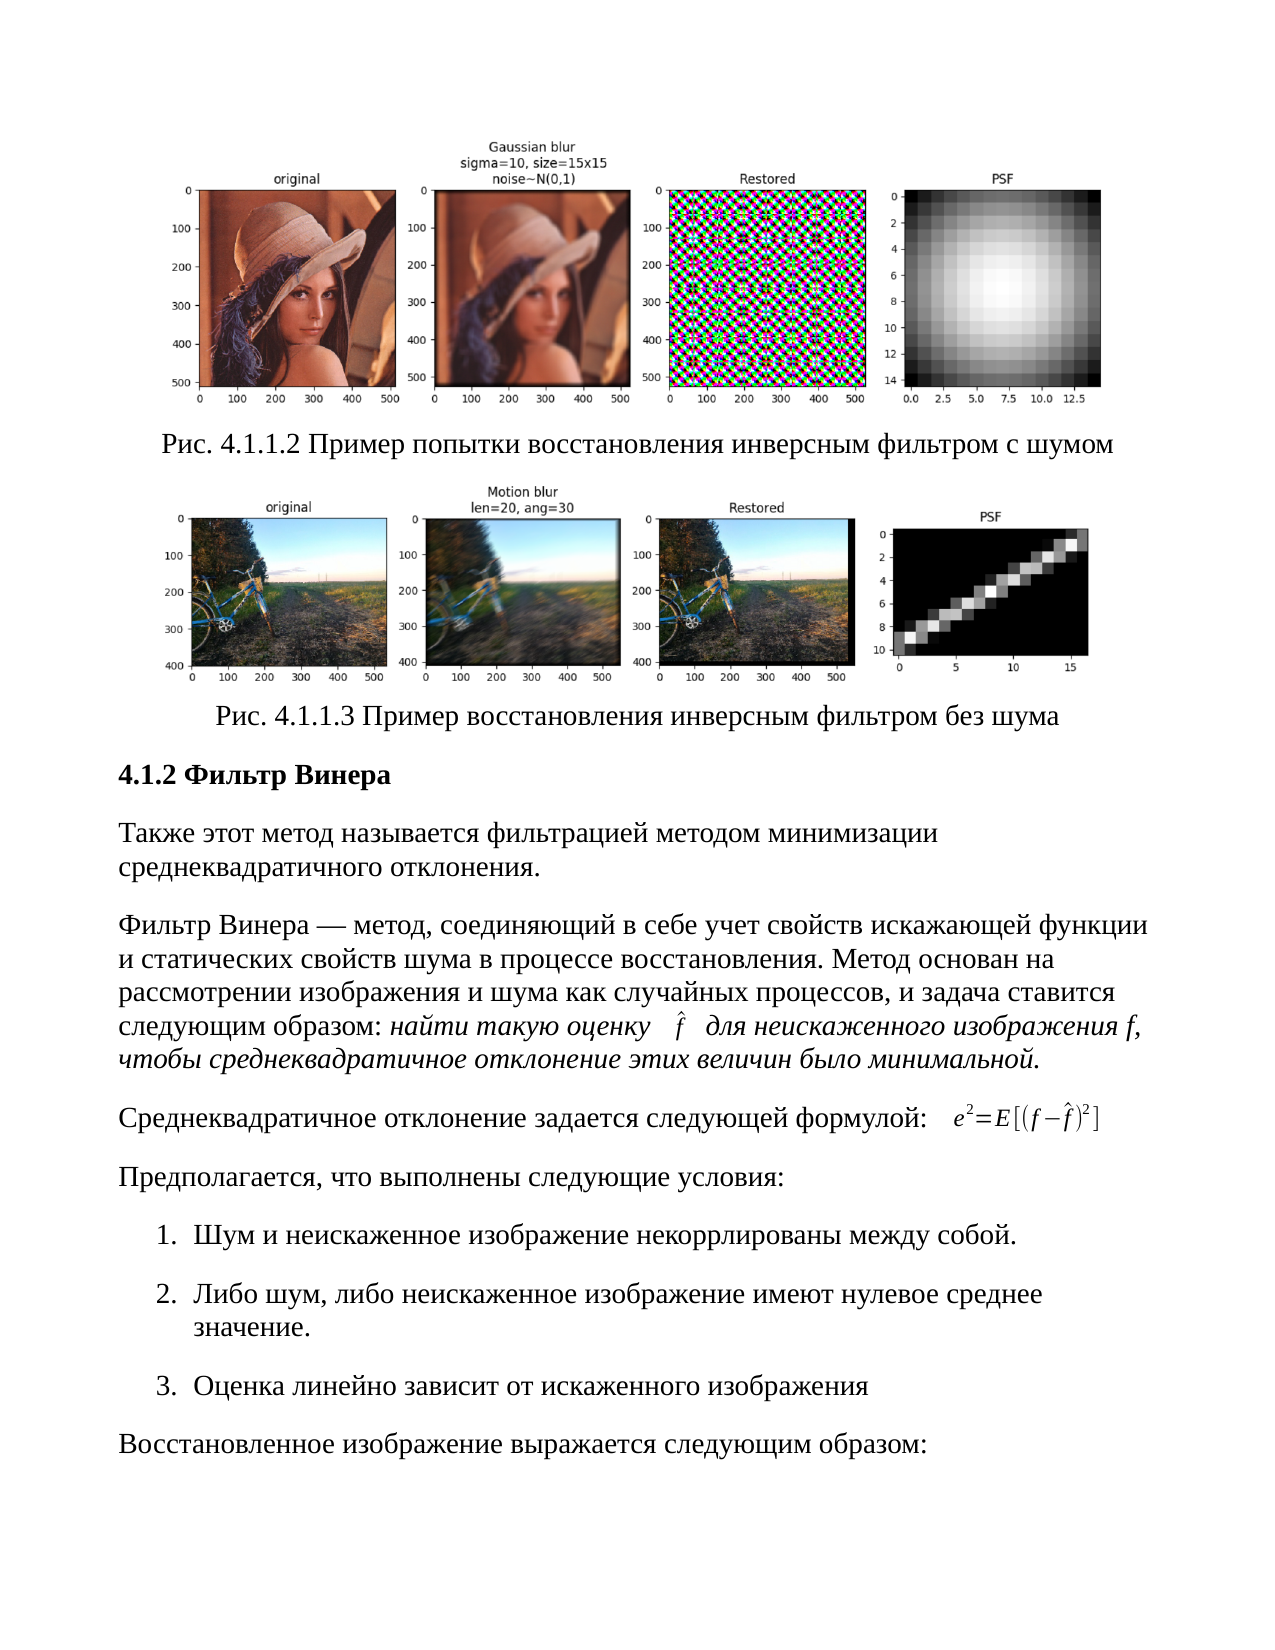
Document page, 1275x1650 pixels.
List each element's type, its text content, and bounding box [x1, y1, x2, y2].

subtitle Фильтр Винера — метод, соединяющий в себе учет свойств искажающей функции и статических свойств шума в процессе восстановления. Метод основан на рассмотрении изображения и шума как случайных процессов, и задача ставится следующим образом: найти такую оценку для неискаженного изображения f, чтобы среднеквадратичное отклонение этих величин было минимальной. [118, 907, 1157, 1075]
subtitle Рис. 4.1.1.3 Пример восстановления инверсным фильтром без шума [118, 485, 1157, 732]
subtitle Либо шум, либо неискаженное изображение имеют нулевое среднее значение. [156, 1276, 1157, 1343]
subtitle Восстановленное изображение выражается следующим образом: [118, 1426, 1157, 1460]
subtitle Предполагается, что выполнены следующие условия: [118, 1159, 1157, 1192]
subtitle Оценка линейно зависит от искаженного изображения [156, 1368, 1157, 1401]
subtitle Среднеквадратичное отклонение задается следующей формулой: [118, 1100, 1157, 1134]
picture [135, 118, 1140, 427]
subtitle Шум и неискаженное изображение некоррлированы между собой. [156, 1217, 1157, 1251]
subtitle Рис. 4.1.1.2 Пример попытки восстановления инверсным фильтром с шумом [118, 118, 1157, 460]
picture [135, 466, 1140, 699]
subtitle 4.1.2 Фильтр Винера [118, 757, 1157, 790]
subtitle Также этот метод называется фильтрацией методом минимизации среднеквадратичного отклонения. [118, 815, 1157, 882]
